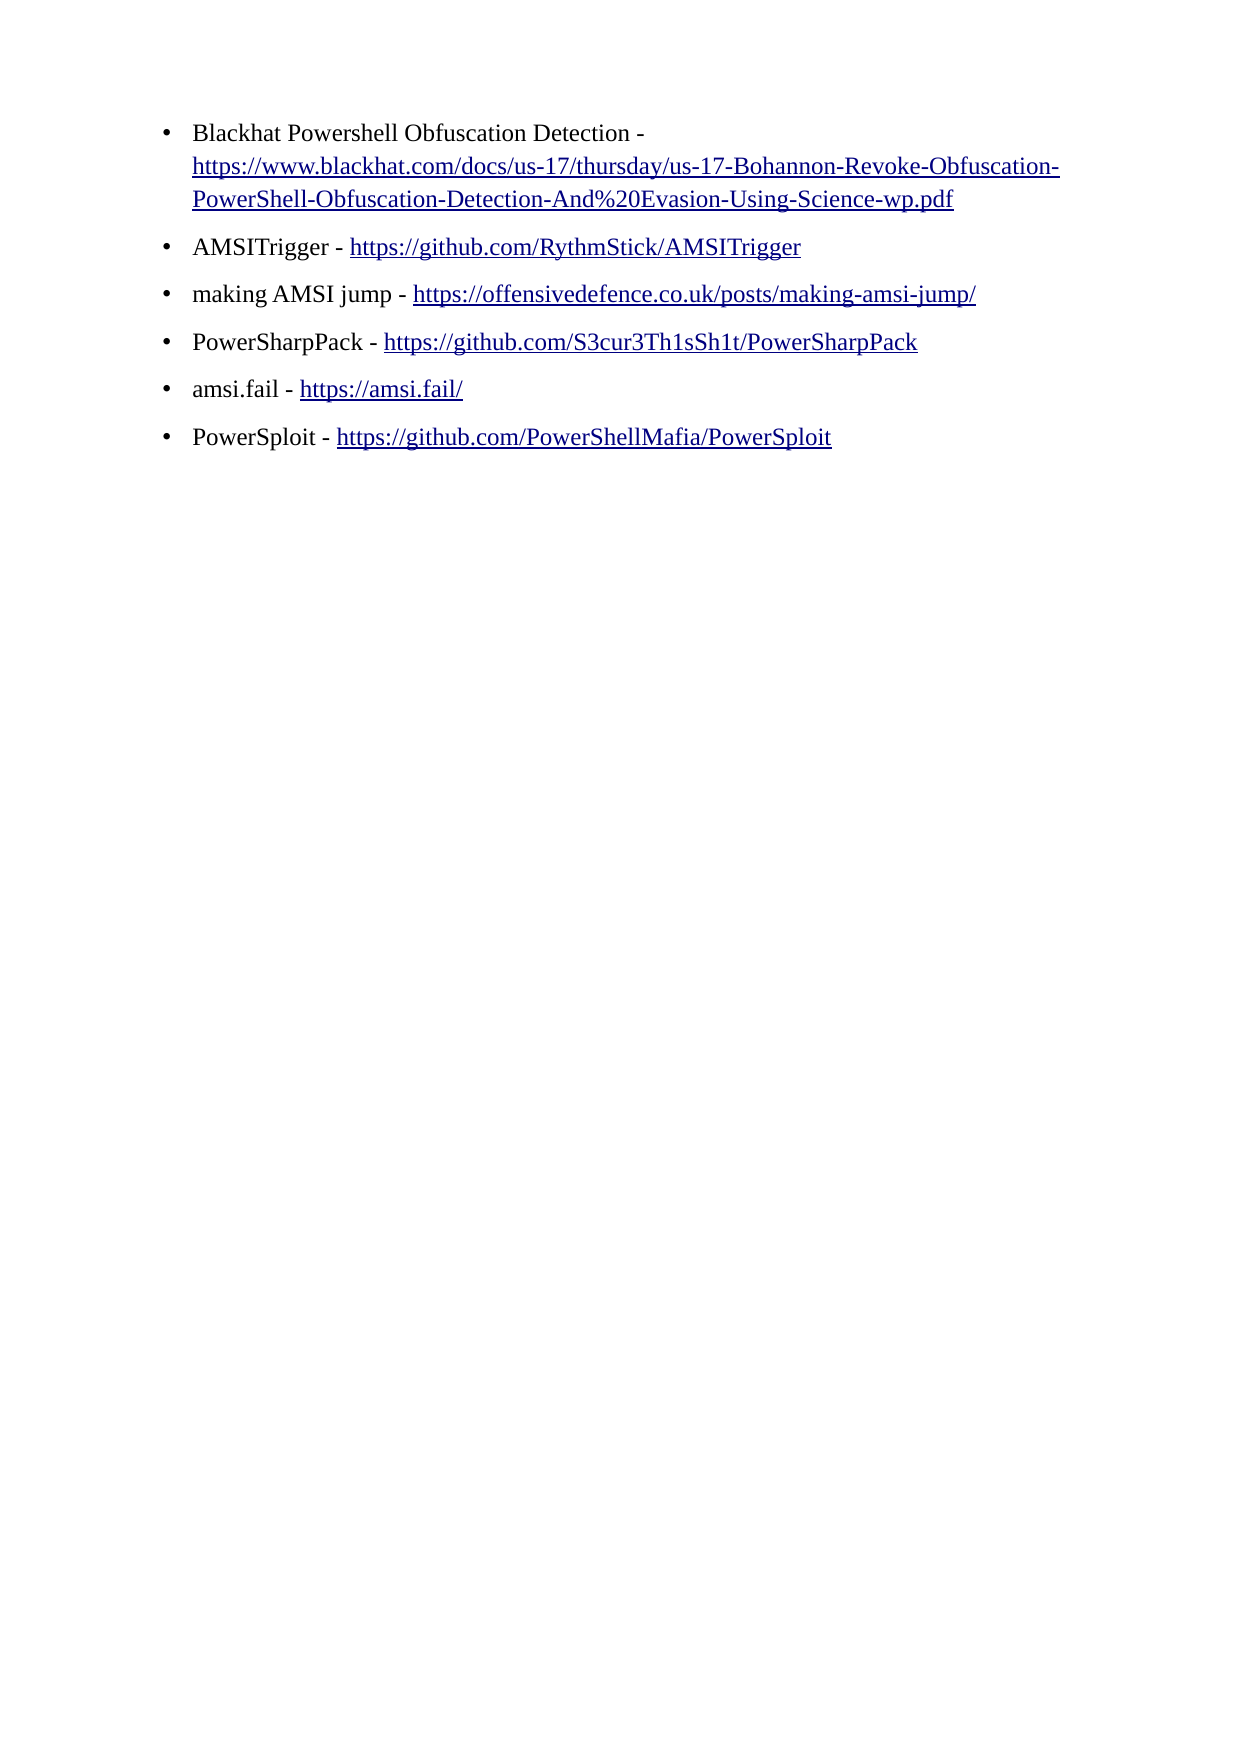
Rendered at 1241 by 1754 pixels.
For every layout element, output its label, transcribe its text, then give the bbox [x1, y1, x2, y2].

list PowerSharpPack - https://github.com/S3cur3Th1sSh1t/PowerSharpPack [162, 327, 1122, 356]
list AMSITrigger - https://github.com/RythmStick/AMSITrigger [162, 232, 1122, 261]
list making AMSI jump - https://offensivedefence.co.uk/posts/making-amsi-jump/ [162, 279, 1122, 308]
list amsi.fail - https://amsi.fail/ [162, 374, 1122, 403]
list PowerSploit - https://github.com/PowerShellMafia/PowerSploit [162, 422, 1122, 451]
list Blackhat Powershell Obfuscation Detection - https://www.blackhat.com/docs/us-17/thursday/us-17-Bohannon-Revoke-Obfuscation-PowerShell-Obfuscation-Detection-And%20Evasion-Using-Science-wp.pdf [162, 118, 1122, 213]
